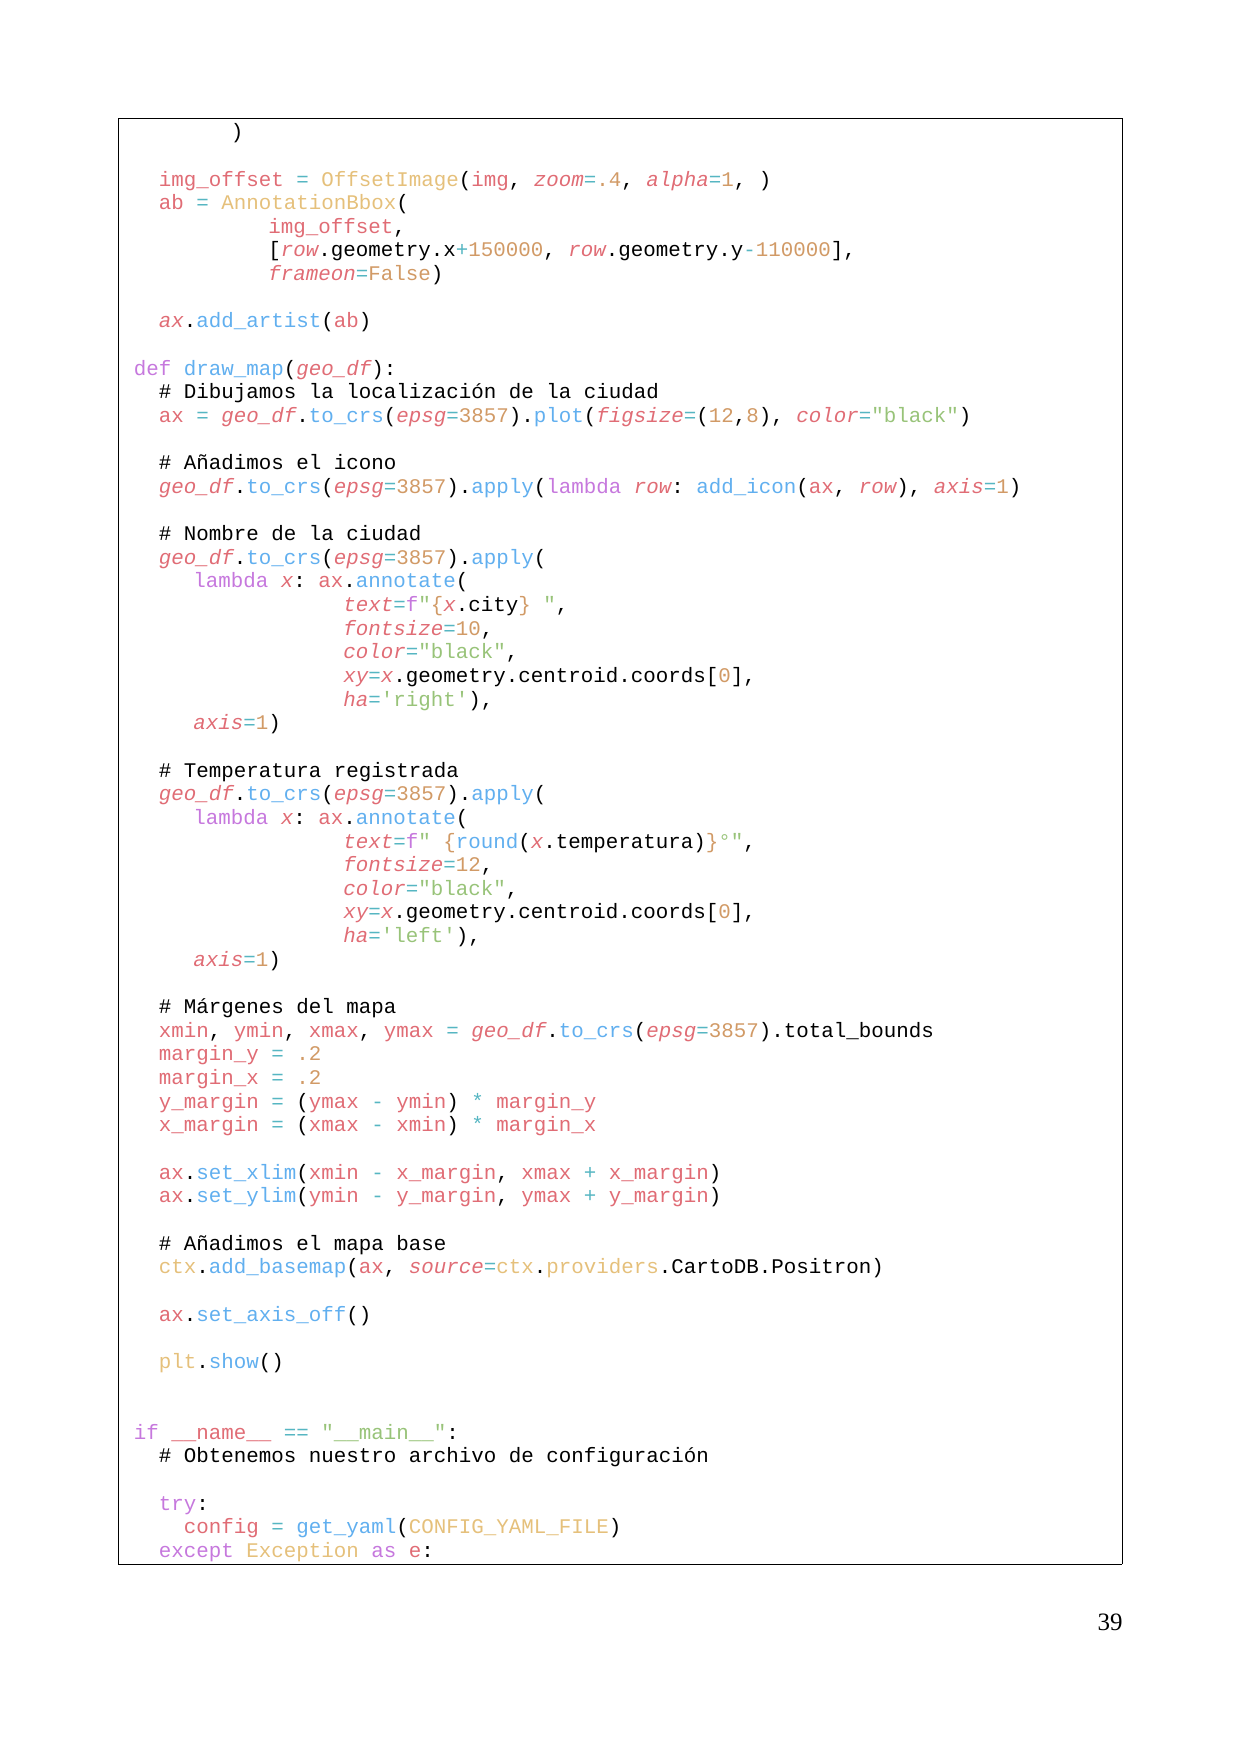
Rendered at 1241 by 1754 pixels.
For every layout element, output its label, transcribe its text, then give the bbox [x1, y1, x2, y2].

text except Exception as e: [119, 1537, 1122, 1564]
text geo_df.to_crs(epsg=3857).apply( [119, 544, 1122, 567]
text ax.add_artist(ab) [119, 307, 1122, 334]
text x_margin = (xmax - xmin) * margin_x [119, 1111, 1122, 1138]
text fontsize=10, [119, 615, 1122, 638]
text ax.set_ylim(ymin - y_margin, ymax + y_margin) [119, 1182, 1122, 1209]
text ha='right'), [119, 686, 1122, 709]
text # Márgenes del mapa [119, 993, 1122, 1017]
text y_margin = (ymax - ymin) * margin_y [119, 1088, 1122, 1111]
text xmin, ymin, xmax, ymax = geo_df.to_crs(epsg=3857).total_bounds [119, 1017, 1122, 1040]
text config = get_yaml(CONFIG_YAML_FILE) [119, 1513, 1122, 1537]
text xy=x.geometry.centroid.coords[0], [119, 898, 1122, 922]
text ax = geo_df.to_crs(epsg=3857).plot(figsize=(12,8), color="black") [119, 402, 1122, 429]
text ctx.add_basemap(ax, source=ctx.providers.CartoDB.Positron) [119, 1253, 1122, 1280]
text axis=1); [119, 709, 1122, 736]
text if __name__ == "__main__": [119, 1419, 1122, 1442]
text frameon=False) [119, 260, 1122, 287]
text img_offset, [119, 213, 1122, 236]
text # Añadimos el icono [119, 449, 1122, 473]
text ha='left'), [119, 922, 1122, 946]
text # Temperatura registrada [119, 757, 1122, 780]
text # Obtenemos nuestro archivo de configuración [119, 1442, 1122, 1469]
text img_offset = OffsetImage(img, zoom=.4, alpha=1, ) [119, 165, 1122, 189]
text [row.geometry.x+150000, row.geometry.y-110000], [119, 236, 1122, 260]
text axis=1); [119, 946, 1122, 972]
text # Añadimos el mapa base [119, 1229, 1122, 1253]
text # Dibujamos la localización de la ciudad [119, 378, 1122, 402]
text margin_x = .2 [119, 1064, 1122, 1088]
text lambda x: ax.annotate( [119, 567, 1122, 591]
text try: [119, 1489, 1122, 1513]
text color="black", [119, 875, 1122, 898]
text text=f" {round(x.temperatura)}°", [119, 827, 1122, 851]
text color="black", [119, 638, 1122, 662]
text # Nombre de la ciudad [119, 520, 1122, 544]
text lambda x: ax.annotate( [119, 804, 1122, 827]
text geo_df.to_crs(epsg=3857).apply( [119, 780, 1122, 804]
text fontsize=12, [119, 851, 1122, 875]
text geo_df.to_crs(epsg=3857).apply(lambda row: add_icon(ax, row), axis=1) [119, 473, 1122, 499]
text ab = AnnotationBbox( [119, 189, 1122, 213]
text text=f"{x.city} ", [119, 591, 1122, 615]
text plt.show() [119, 1348, 1122, 1374]
text ax.set_axis_off() [119, 1300, 1122, 1327]
text xy=x.geometry.centroid.coords[0], [119, 662, 1122, 686]
text ) [119, 119, 1122, 145]
text margin_y = .2 [119, 1040, 1122, 1064]
text def draw_map(geo_df): [119, 354, 1122, 378]
text ax.set_xlim(xmin - x_margin, xmax + x_margin) [119, 1158, 1122, 1182]
